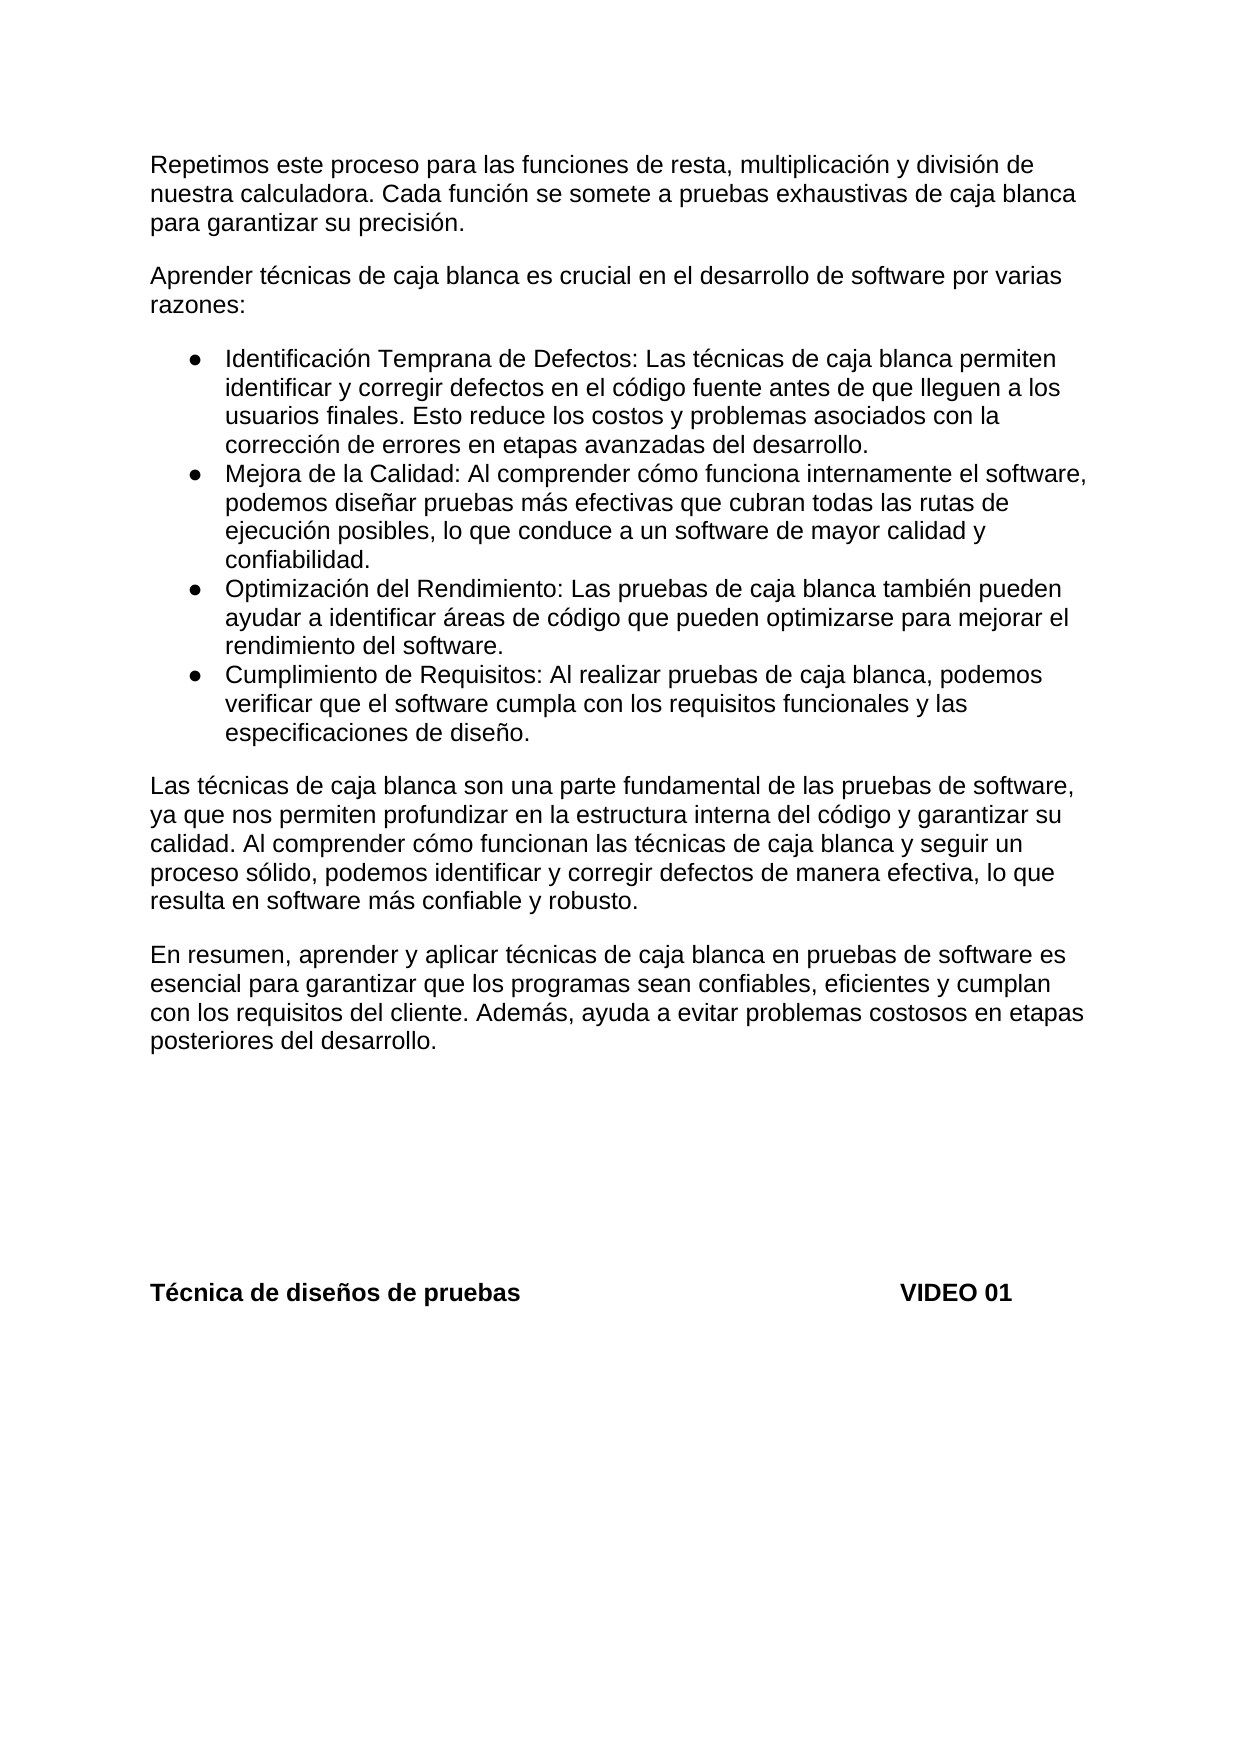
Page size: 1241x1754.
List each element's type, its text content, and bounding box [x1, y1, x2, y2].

text Repetimos este proceso para las funciones de resta, multiplicación y división de nuestra calculadora. Cada función se somete a pruebas exhaustivas de caja blanca para garantizar su precisión. [150, 150, 1090, 236]
text En resumen, aprender y aplicar técnicas de caja blanca en pruebas de software es esencial para garantizar que los programas sean confiables, eficientes y cumplan con los requisitos del cliente. Además, ayuda a evitar problemas costosos en etapas posteriores del desarrollo. [150, 940, 1090, 1055]
text Las técnicas de caja blanca son una parte fundamental de las pruebas de software, ya que nos permiten profundizar en la estructura interna del código y garantizar su calidad. Al comprender cómo funcionan las técnicas de caja blanca y seguir un proceso sólido, podemos identificar y corregir defectos de manera efectiva, lo que resulta en software más confiable y robusto. [150, 771, 1090, 915]
list Cumplimiento de Requisitos: Al realizar pruebas de caja blanca, podemos verificar que el software cumpla con los requisitos funcionales y las especificaciones de diseño. [187, 660, 1090, 746]
text Técnica de diseños de pruebas VIDEO 01 [150, 1278, 1090, 1307]
list Identificación Temprana de Defectos: Las técnicas de caja blanca permiten identificar y corregir defectos en el código fuente antes de que lleguen a los usuarios finales. Esto reduce los costos y problemas asociados con la corrección de errores en etapas avanzadas del desarrollo. [187, 344, 1090, 459]
list Optimización del Rendimiento: Las pruebas de caja blanca también pueden ayudar a identificar áreas de código que pueden optimizarse para mejorar el rendimiento del software. [187, 574, 1090, 660]
text Aprender técnicas de caja blanca es crucial en el desarrollo de software por varias razones: [150, 261, 1090, 319]
list Mejora de la Calidad: Al comprender cómo funciona internamente el software, podemos diseñar pruebas más efectivas que cubran todas las rutas de ejecución posibles, lo que conduce a un software de mayor calidad y confiabilidad. [187, 459, 1090, 574]
